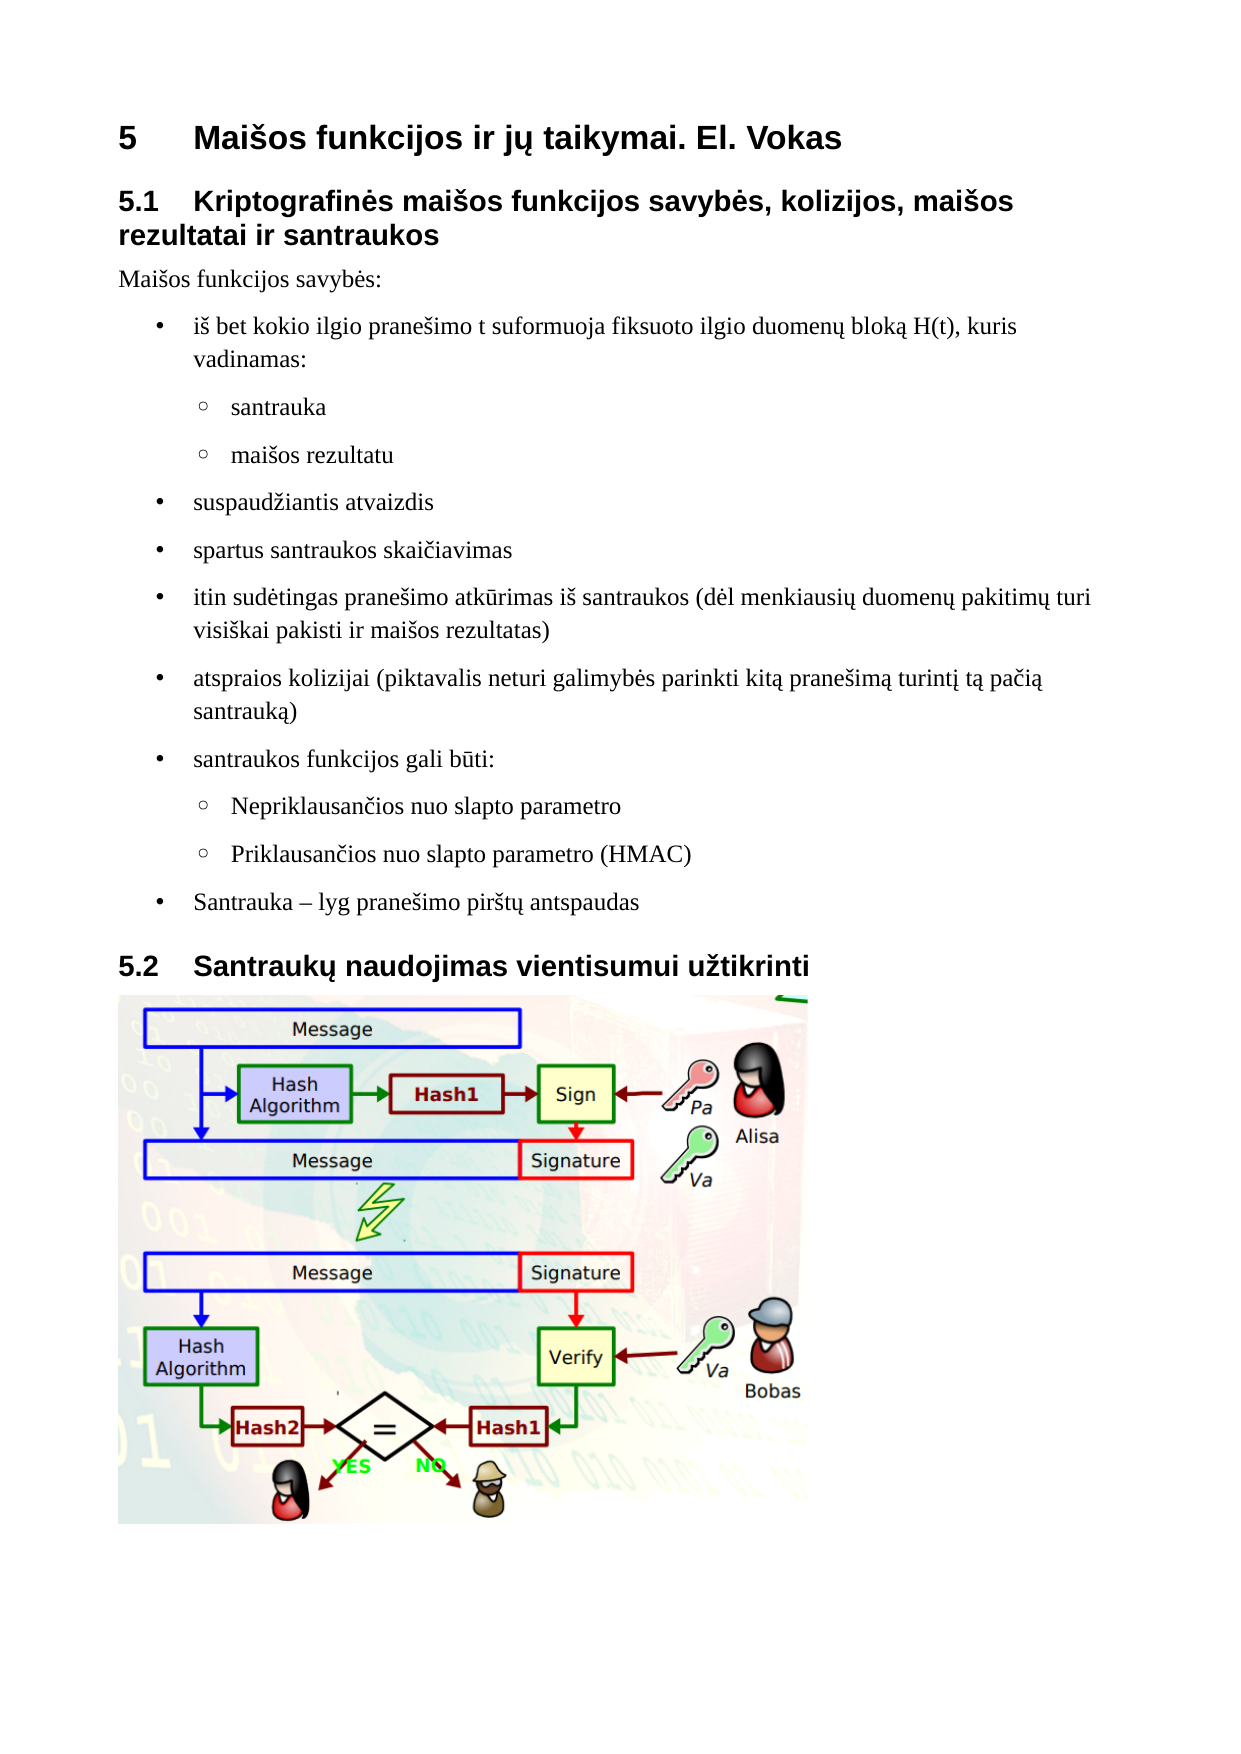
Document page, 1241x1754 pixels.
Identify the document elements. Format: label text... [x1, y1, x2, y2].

list santraukos funkcijos gali būti: [156, 744, 1122, 772]
list iš bet kokio ilgio pranešimo t suformuoja fiksuoto ilgio duomenų bloką H(t), kuris vadinamas: [156, 311, 1122, 373]
list spartus santraukos skaičiavimas [156, 535, 1122, 564]
list suspaudžiantis atvaizdis [156, 487, 1122, 516]
list santrauka [193, 392, 1122, 421]
list Priklausančios nuo slapto parametro (HMAC) [193, 839, 1122, 868]
subtitle Maišos funkcijos ir jų taikymai. El. Vokas [118, 118, 1122, 157]
text Maišos funkcijos savybės: [118, 264, 1122, 293]
list Santrauka – lyg pranešimo pirštų antspaudas [156, 887, 1122, 915]
list maišos rezultatu [193, 440, 1122, 468]
picture [118, 995, 808, 1524]
subtitle Kriptografinės maišos funkcijos savybės, kolizijos, maišos rezultatai ir santraukos [118, 184, 1122, 251]
subtitle Santraukų naudojimas vientisumui užtikrinti [118, 949, 1122, 982]
list atspraios kolizijai (piktavalis neturi galimybės parinkti kitą pranešimą turintį tą pačią santrauką) [156, 663, 1122, 725]
list Nepriklausančios nuo slapto parametro [193, 791, 1122, 820]
list itin sudėtingas pranešimo atkūrimas iš santraukos (dėl menkiausių duomenų pakitimų turi visiškai pakisti ir maišos rezultatas) [156, 582, 1122, 644]
